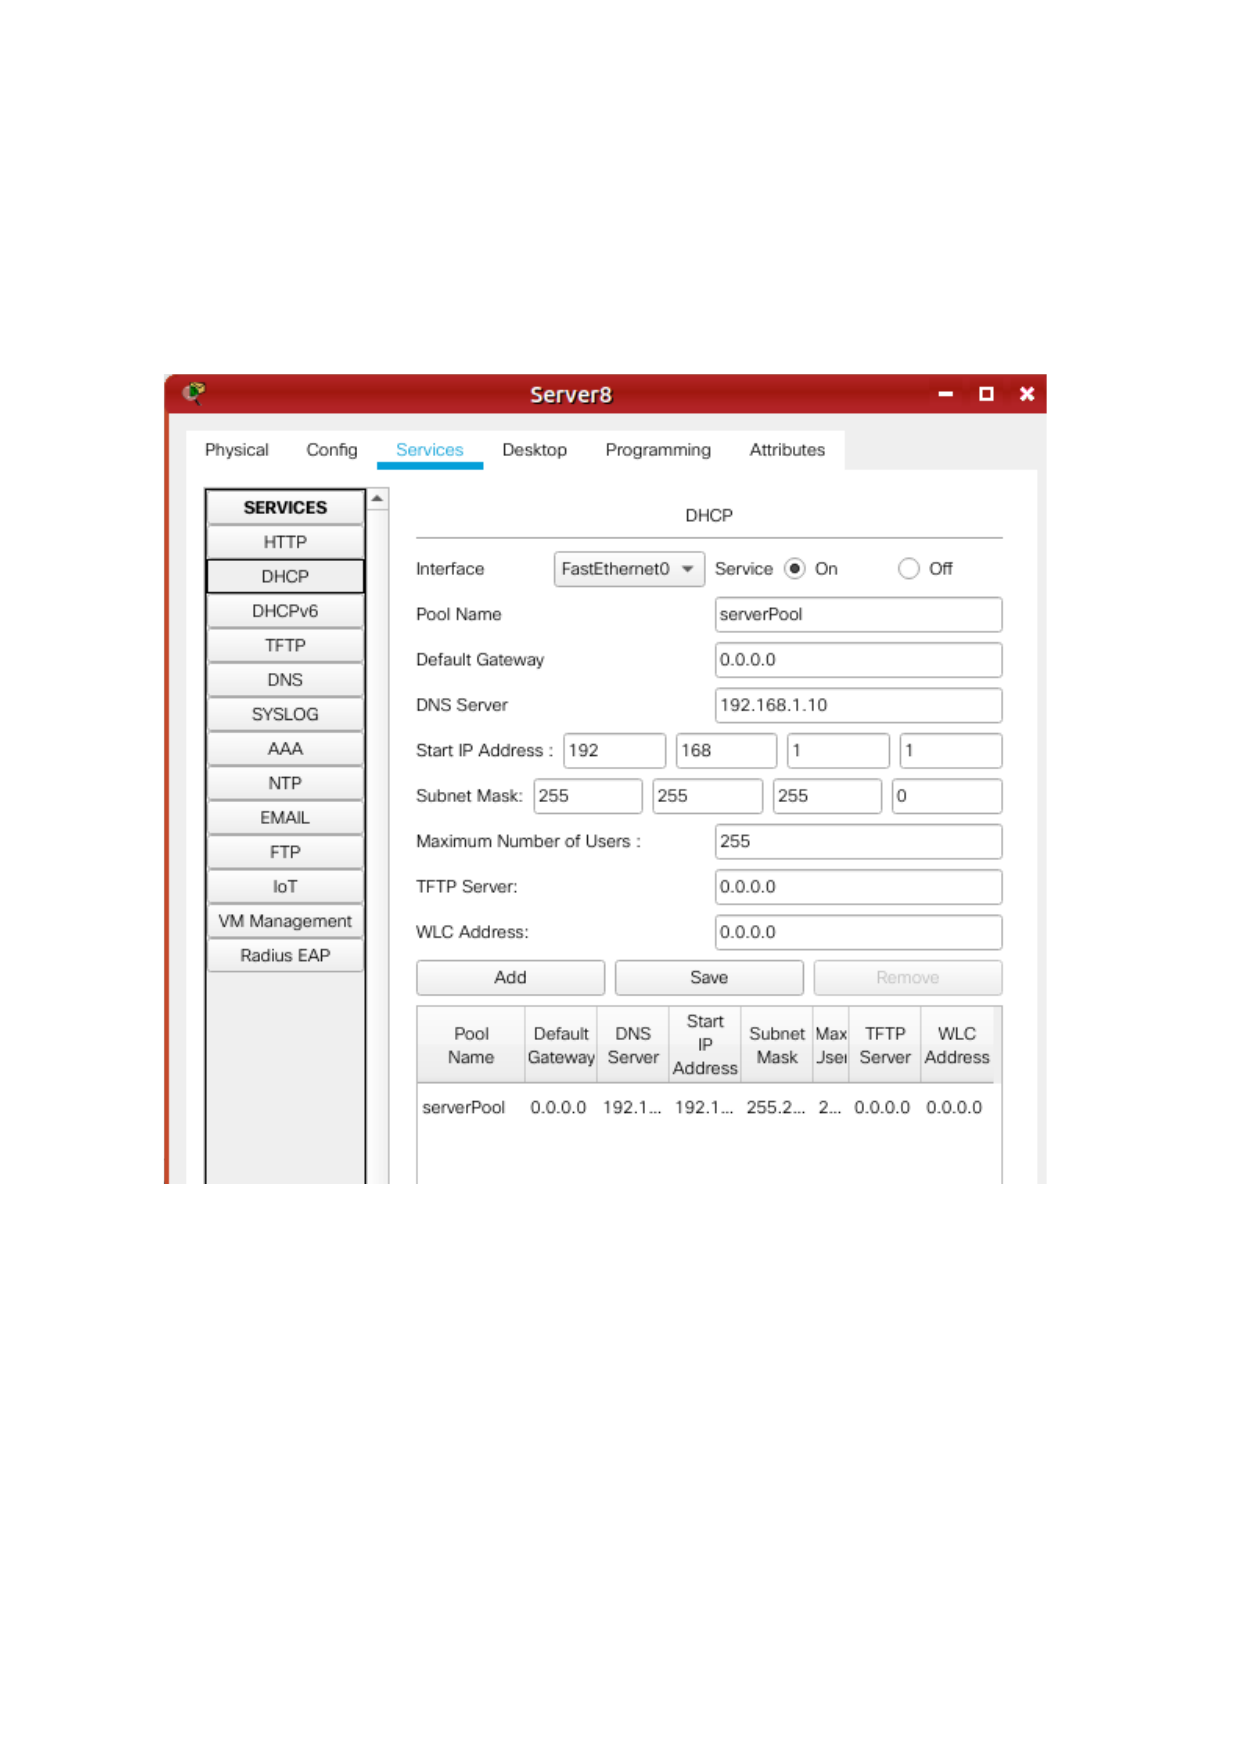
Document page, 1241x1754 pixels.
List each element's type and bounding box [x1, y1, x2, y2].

picture [163, 374, 1047, 1184]
